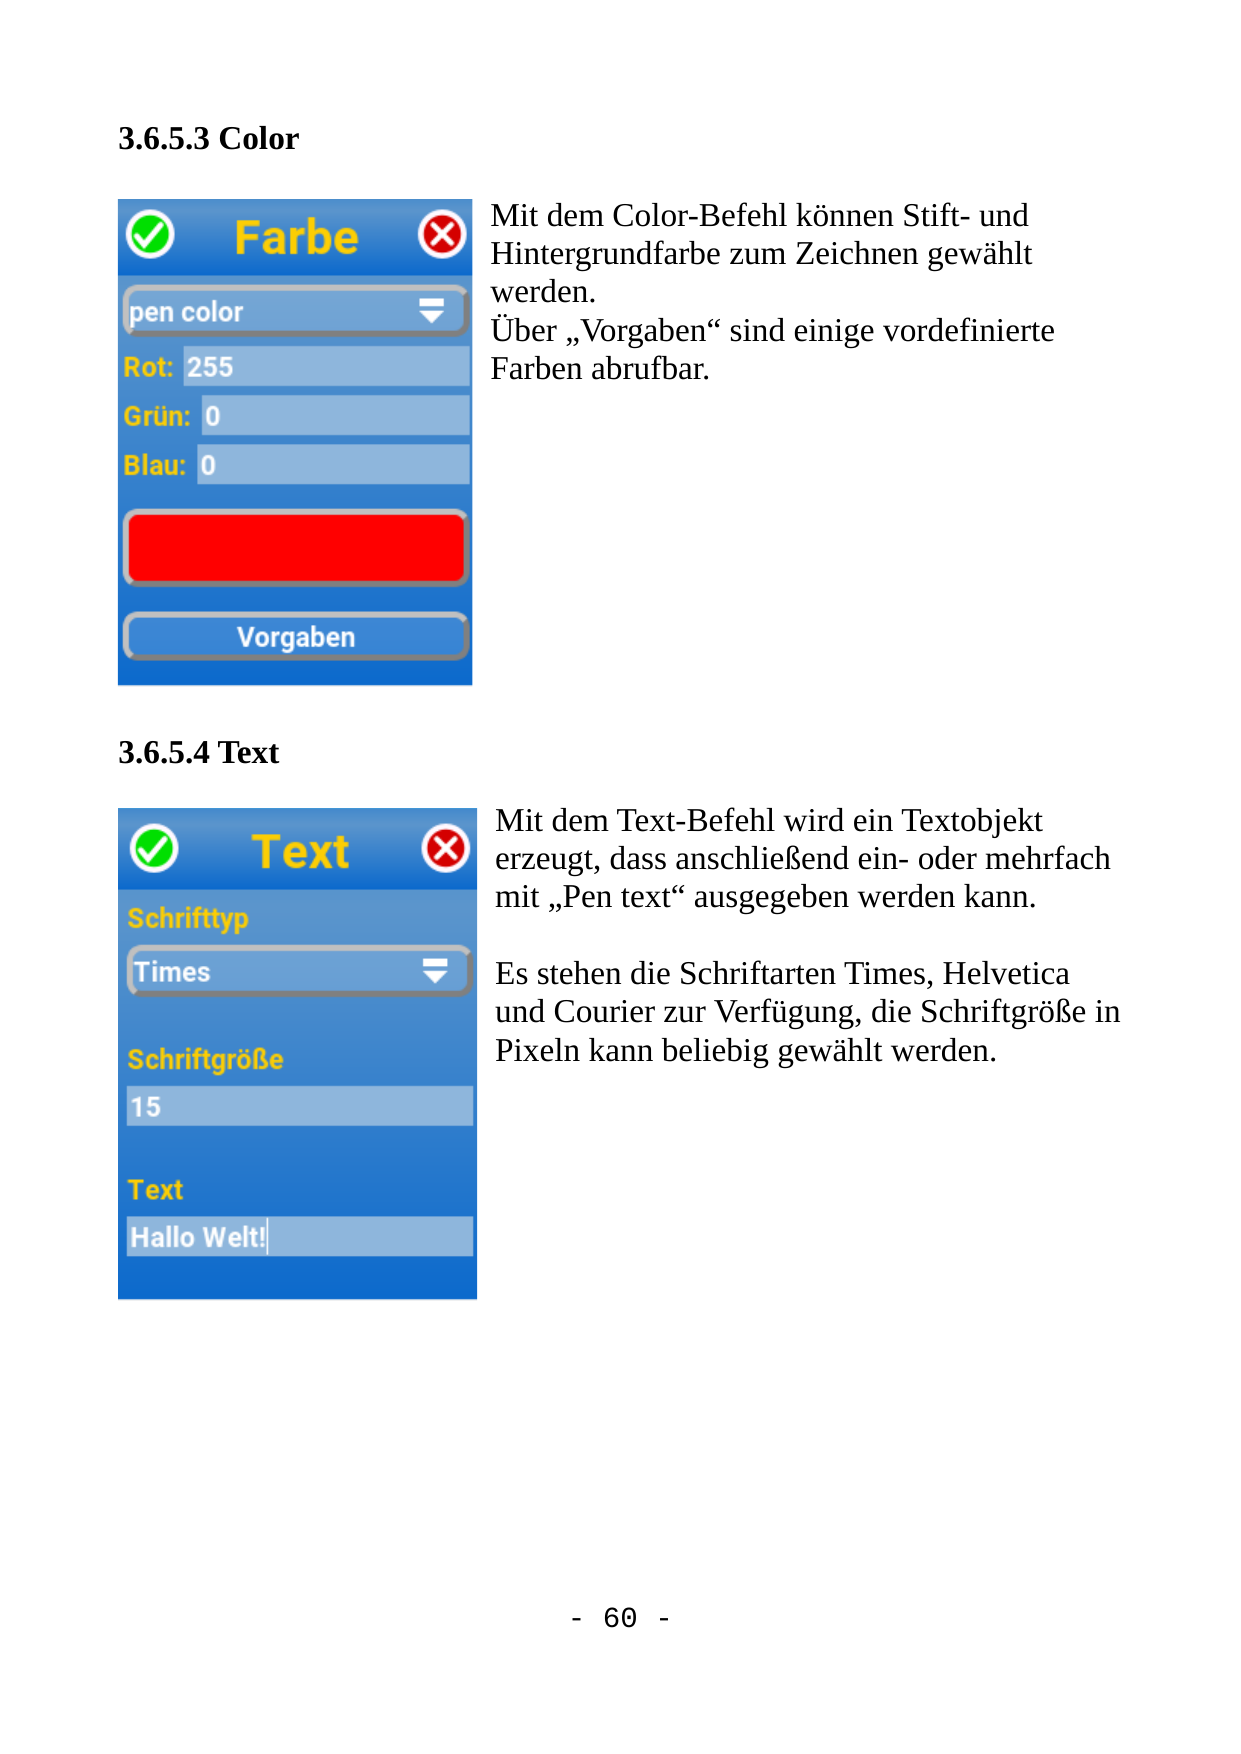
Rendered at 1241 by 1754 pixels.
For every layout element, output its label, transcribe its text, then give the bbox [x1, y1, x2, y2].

picture [117, 199, 473, 687]
text 3.6.5.3 Color [118, 118, 1122, 156]
text Über „Vorgaben“ sind einige vordefinierte Farben abrufbar. [473, 310, 1122, 386]
text Es stehen die Schriftarten Times, Helvetica und Courier zur Verfügung, die Schriftgröße in Pixeln kann beliebig gewählt werden. [478, 953, 1122, 1068]
text Mit dem Color-Befehl können Stift- und Hintergrundfarbe zum Zeichnen gewählt werden. [118, 195, 1122, 310]
text 3.6.5.4 Text [118, 733, 1122, 771]
text Mit dem Text-Befehl wird ein Textobjekt erzeugt, dass anschließend ein- oder mehrfach mit „Pen text“ ausgegeben werden kann. [118, 800, 1122, 915]
picture [118, 808, 478, 1301]
